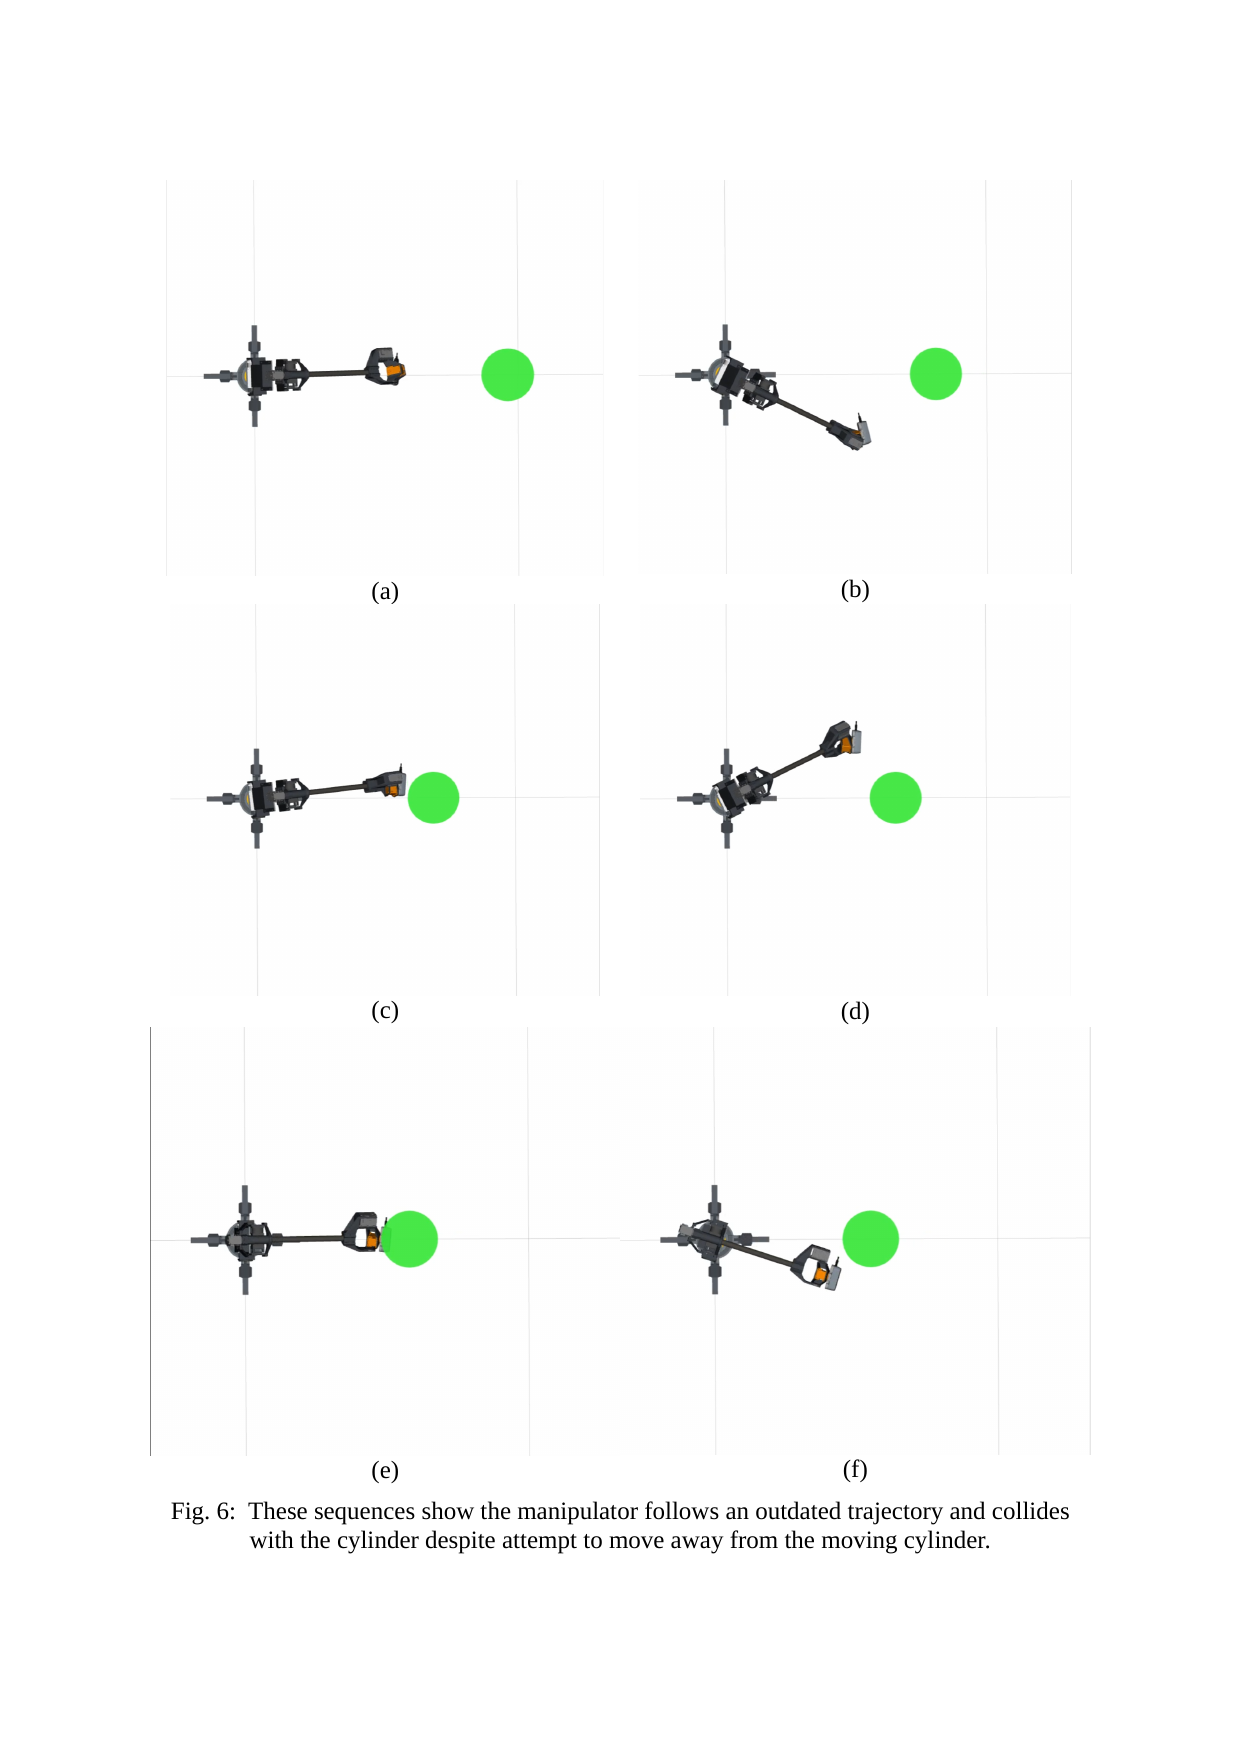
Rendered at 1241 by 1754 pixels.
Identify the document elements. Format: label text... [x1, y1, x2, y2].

picture [150, 1027, 1091, 1456]
table_cell (c) [150, 605, 620, 1027]
table_cell (f) [620, 1455, 1090, 1484]
table_cell (d) [620, 605, 1090, 1027]
picture [170, 604, 600, 996]
table_header (b) [620, 180, 1090, 605]
table_cell (e) [150, 1456, 620, 1484]
picture [638, 180, 1072, 574]
picture [640, 604, 1071, 996]
text Fig. 6: These sequences show the manipulator follows an outdated trajectory and collides with the cylinder despite attempt to move away from the moving cylinder. [150, 1496, 1090, 1553]
table_header (a) [150, 180, 620, 605]
picture [166, 180, 604, 576]
